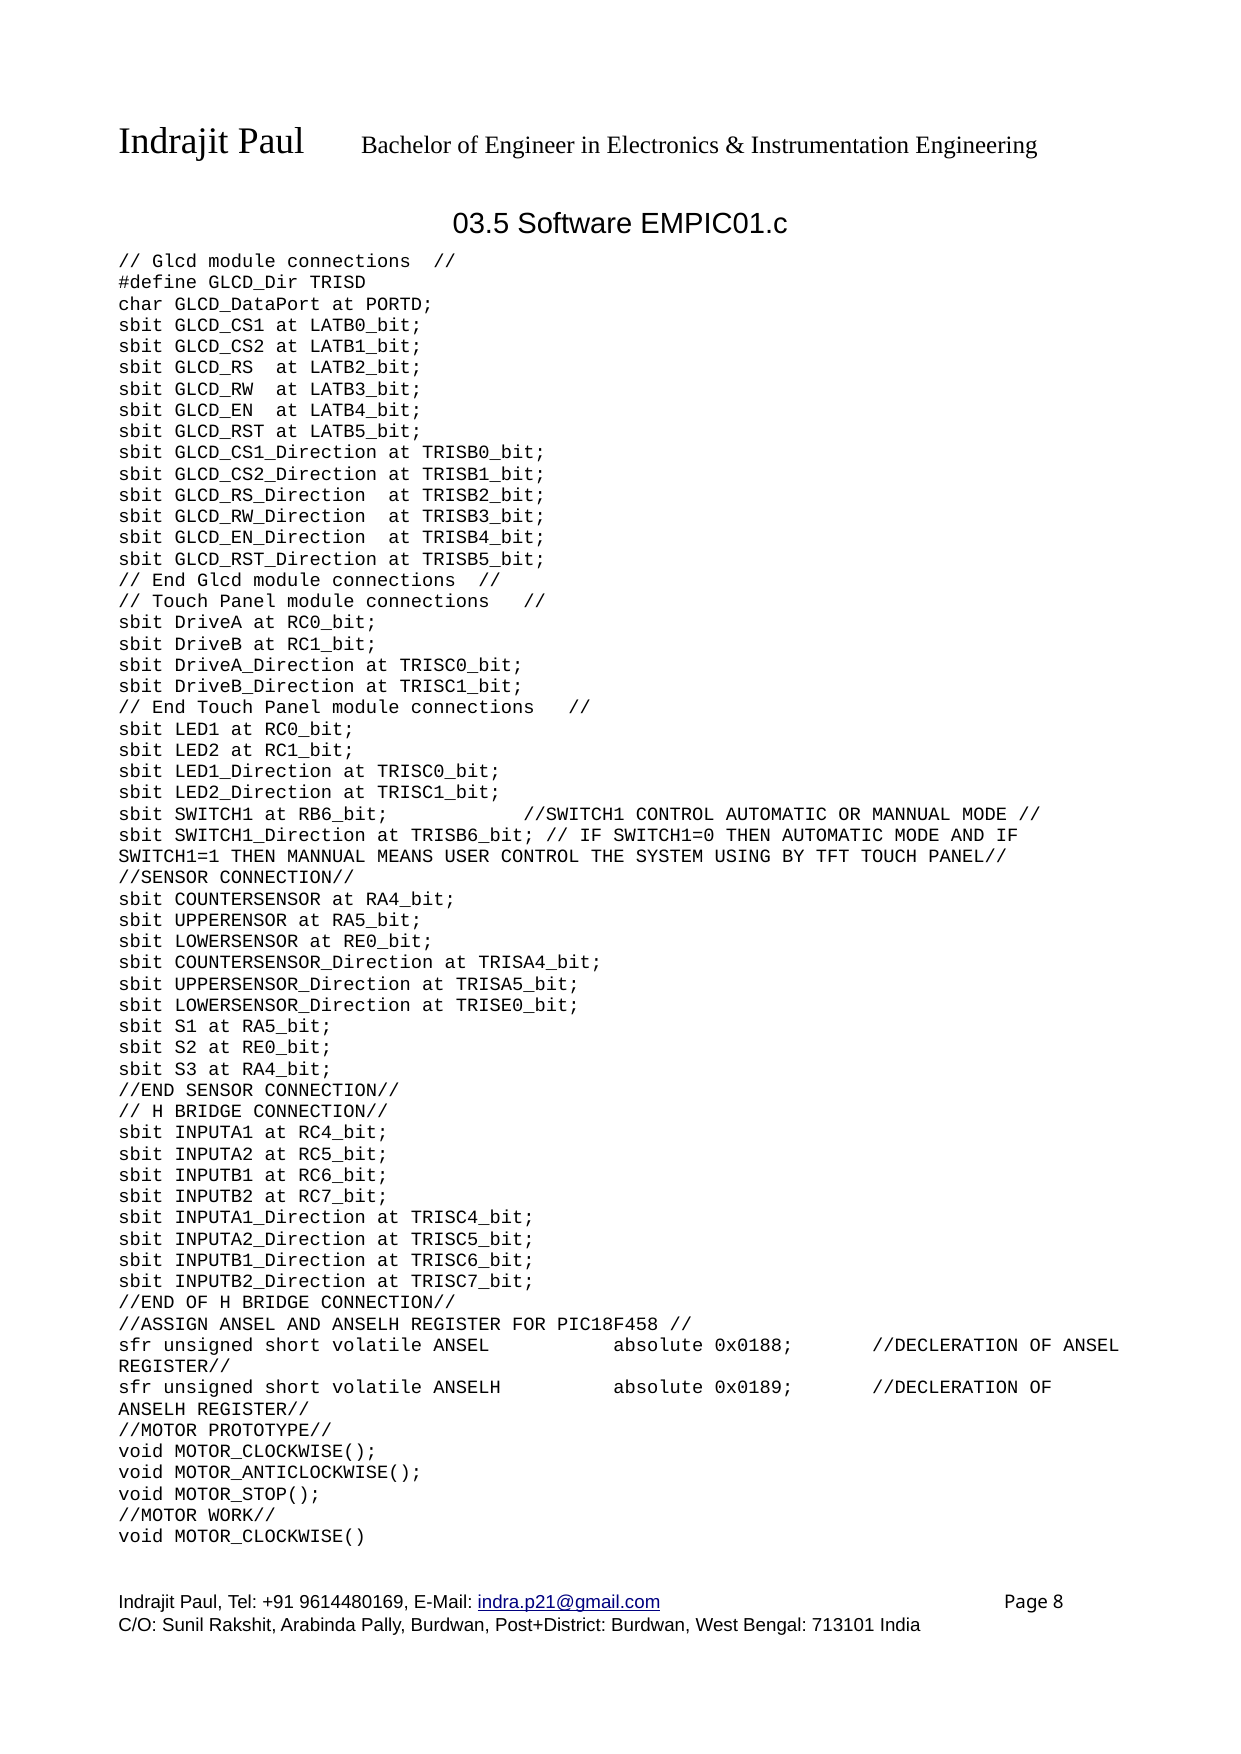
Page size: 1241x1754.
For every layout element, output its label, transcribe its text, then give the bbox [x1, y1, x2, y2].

text void MOTOR_CLOCKWISE() [118, 1527, 1122, 1548]
text sbit COUNTERSENSOR_Direction at TRISA4_bit; [118, 953, 1122, 974]
text sbit GLCD_CS2_Direction at TRISB1_bit; [118, 464, 1122, 486]
text //MOTOR PROTOTYPE// [118, 1421, 1122, 1442]
text void MOTOR_STOP(); [118, 1484, 1122, 1506]
text sbit GLCD_CS2 at LATB1_bit; [118, 337, 1122, 358]
text sbit GLCD_EN at LATB4_bit; [118, 401, 1122, 422]
text sbit INPUTB1 at RC6_bit; [118, 1166, 1122, 1187]
text sbit SWITCH1 at RB6_bit; //SWITCH1 CONTROL AUTOMATIC OR MANNUAL MODE // [118, 804, 1122, 826]
text //ASSIGN ANSEL AND ANSELH REGISTER FOR PIC18F458 // [118, 1314, 1122, 1336]
text // H BRIDGE CONNECTION// [118, 1102, 1122, 1123]
text sbit LED1 at RC0_bit; [118, 719, 1122, 741]
text sbit SWITCH1_Direction at TRISB6_bit; // IF SWITCH1=0 THEN AUTOMATIC MODE AND IF SWITCH1=1 THEN MANNUAL MEANS USER CONTROL THE SYSTEM USING BY TFT TOUCH PANEL// [118, 826, 1122, 868]
text sbit INPUTB1_Direction at TRISC6_bit; [118, 1251, 1122, 1272]
text sbit S2 at RE0_bit; [118, 1038, 1122, 1059]
text sbit GLCD_RS_Direction at TRISB2_bit; [118, 486, 1122, 507]
text sbit GLCD_RW at LATB3_bit; [118, 379, 1122, 401]
text // Glcd module connections // [118, 252, 1122, 273]
text // End Glcd module connections // [118, 571, 1122, 592]
text #define GLCD_Dir TRISD [118, 273, 1122, 294]
text sbit S3 at RA4_bit; [118, 1059, 1122, 1081]
text sbit DriveA at RC0_bit; [118, 613, 1122, 634]
text sbit INPUTB2_Direction at TRISC7_bit; [118, 1272, 1122, 1293]
text sbit GLCD_CS1_Direction at TRISB0_bit; [118, 443, 1122, 464]
text sbit GLCD_RST at LATB5_bit; [118, 422, 1122, 443]
text void MOTOR_ANTICLOCKWISE(); [118, 1463, 1122, 1484]
text //END OF H BRIDGE CONNECTION// [118, 1293, 1122, 1314]
text sbit S1 at RA5_bit; [118, 1017, 1122, 1038]
text void MOTOR_CLOCKWISE(); [118, 1442, 1122, 1463]
text sfr unsigned short volatile ANSELH absolute 0x0189; //DECLERATION OF ANSELH REGISTER// [118, 1378, 1122, 1421]
text sbit LED1_Direction at TRISC0_bit; [118, 762, 1122, 783]
text // Touch Panel module connections // [118, 592, 1122, 613]
text sbit INPUTA2 at RC5_bit; [118, 1144, 1122, 1166]
text sbit UPPERENSOR at RA5_bit; [118, 911, 1122, 932]
text //END SENSOR CONNECTION// [118, 1081, 1122, 1102]
text sbit LED2 at RC1_bit; [118, 741, 1122, 762]
text sbit INPUTB2 at RC7_bit; [118, 1187, 1122, 1208]
text sbit GLCD_CS1 at LATB0_bit; [118, 316, 1122, 337]
text sbit COUNTERSENSOR at RA4_bit; [118, 889, 1122, 911]
text sbit GLCD_EN_Direction at TRISB4_bit; [118, 528, 1122, 549]
text char GLCD_DataPort at PORTD; [118, 294, 1122, 316]
text sbit UPPERSENSOR_Direction at TRISA5_bit; [118, 974, 1122, 996]
text // End Touch Panel module connections // [118, 698, 1122, 719]
text sbit INPUTA1_Direction at TRISC4_bit; [118, 1208, 1122, 1229]
text sbit DriveB_Direction at TRISC1_bit; [118, 677, 1122, 698]
text sbit GLCD_RW_Direction at TRISB3_bit; [118, 507, 1122, 528]
text sbit LOWERSENSOR_Direction at TRISE0_bit; [118, 996, 1122, 1017]
text //MOTOR WORK// [118, 1506, 1122, 1527]
text sbit GLCD_RS at LATB2_bit; [118, 358, 1122, 379]
text //SENSOR CONNECTION// [118, 868, 1122, 889]
text sbit DriveB at RC1_bit; [118, 634, 1122, 656]
text sbit INPUTA1 at RC4_bit; [118, 1123, 1122, 1144]
text sbit LOWERSENSOR at RE0_bit; [118, 932, 1122, 953]
subtitle 03.5 Software EMPIC01.c [118, 206, 1122, 239]
text sfr unsigned short volatile ANSEL absolute 0x0188; //DECLERATION OF ANSEL REGISTER// [118, 1336, 1122, 1378]
text sbit DriveA_Direction at TRISC0_bit; [118, 656, 1122, 677]
text sbit GLCD_RST_Direction at TRISB5_bit; [118, 549, 1122, 571]
text sbit LED2_Direction at TRISC1_bit; [118, 783, 1122, 804]
text sbit INPUTA2_Direction at TRISC5_bit; [118, 1229, 1122, 1251]
